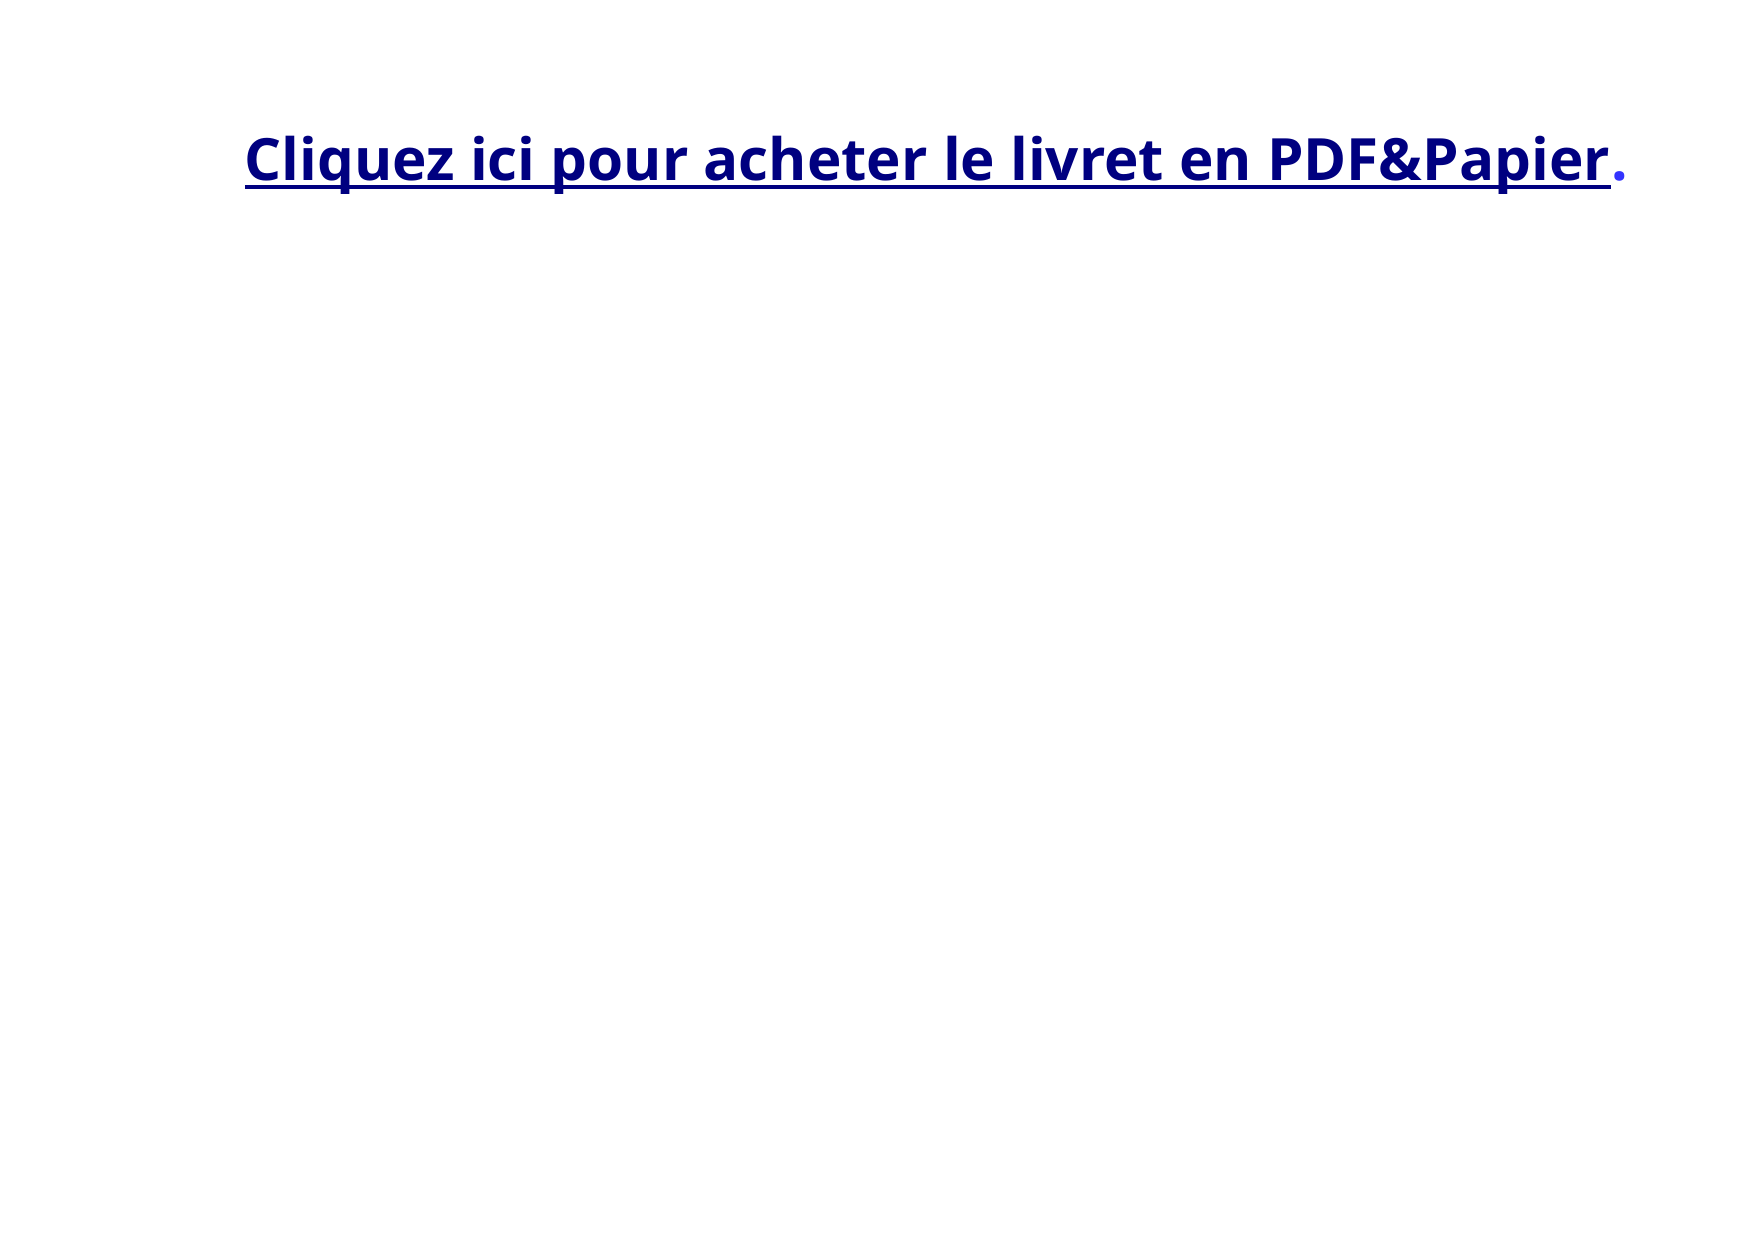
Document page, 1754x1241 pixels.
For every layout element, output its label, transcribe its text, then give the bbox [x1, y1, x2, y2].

text Cliquez ici pour acheter le livret en PDF&Papier. [118, 118, 1636, 198]
